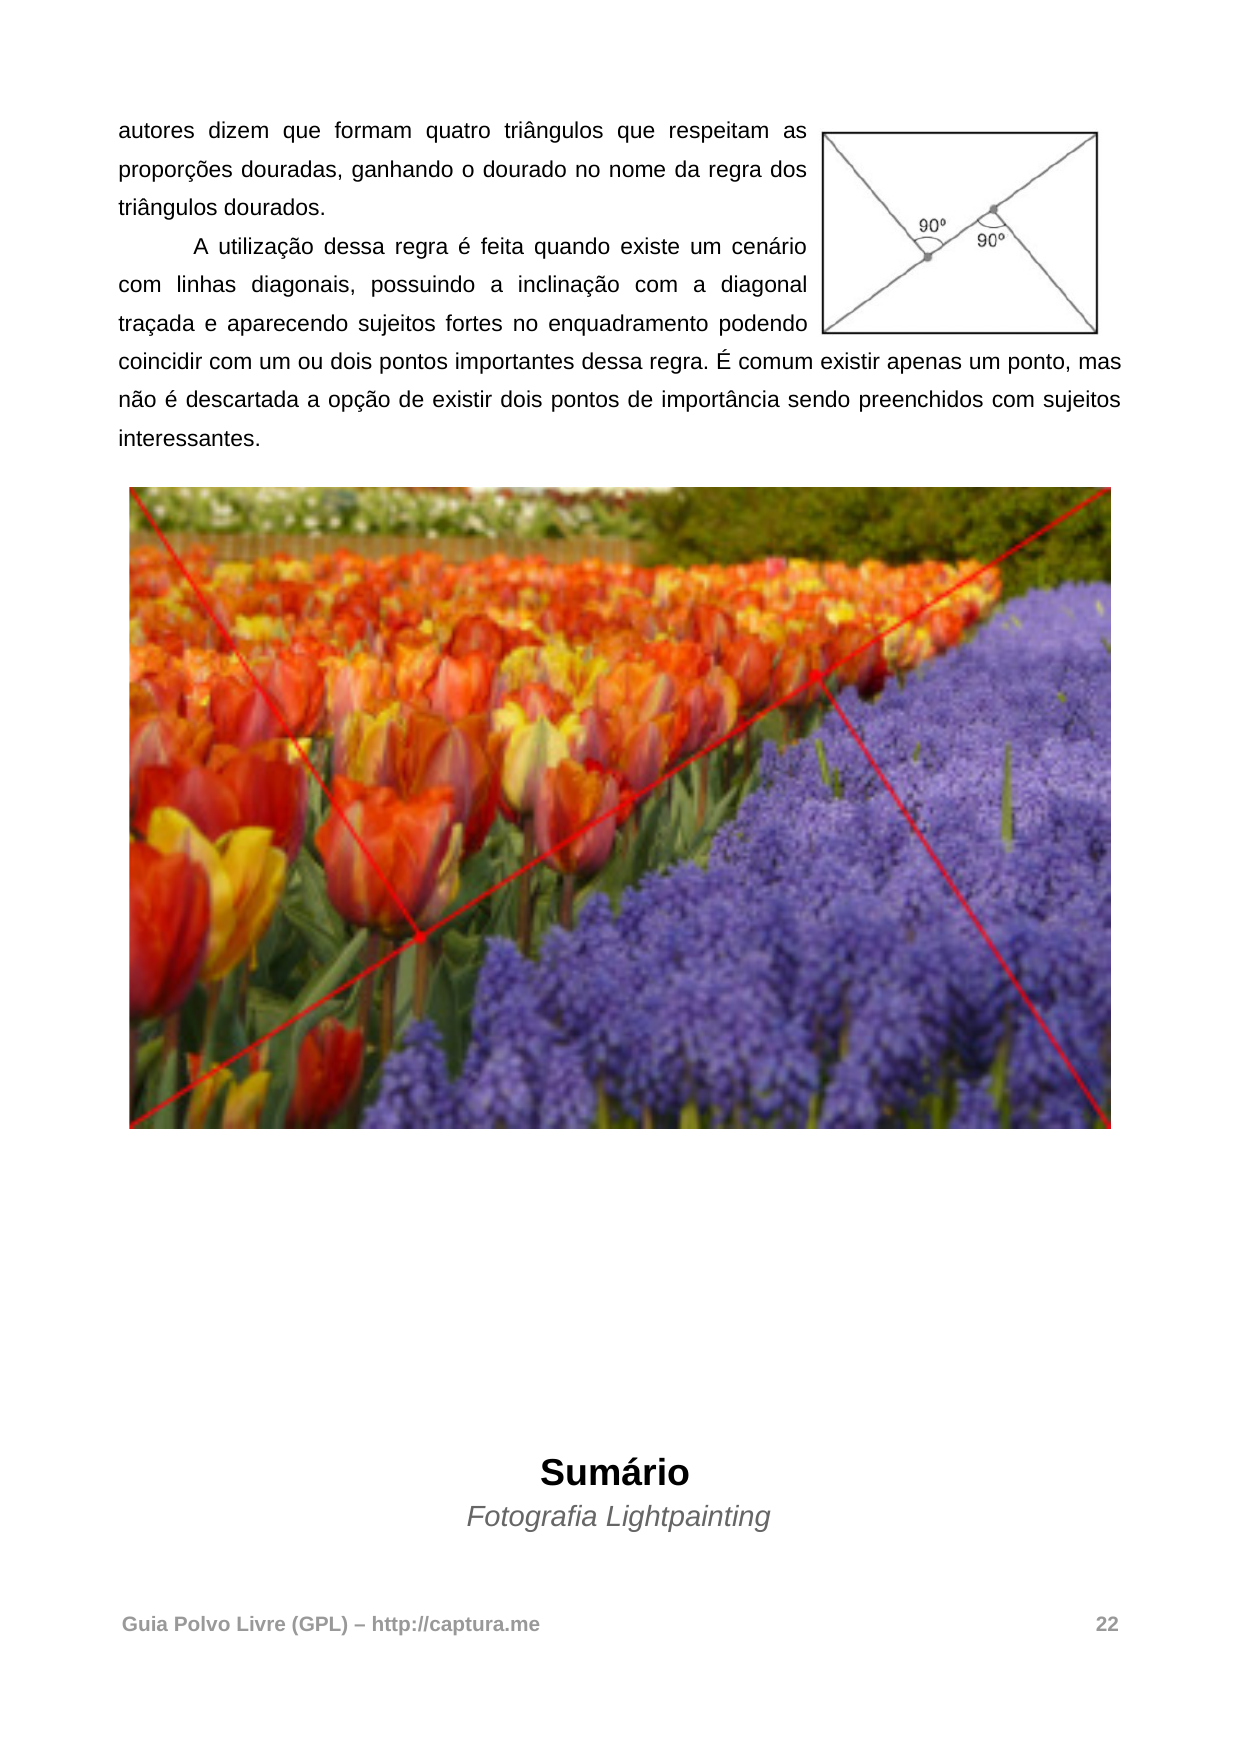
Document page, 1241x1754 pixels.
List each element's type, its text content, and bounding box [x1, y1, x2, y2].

text A utilização dessa regra é feita quando existe um cenário com linhas diagonais, possuindo a inclinação com a diagonal traçada e aparecendo sujeitos fortes no enquadramento podendo coincidir com um ou dois pontos importantes dessa regra. É comum existir apenas um ponto, mas não é descartada a opção de existir dois pontos de importância sendo preenchidos com sujeitos interessantes. [118, 233, 1122, 451]
picture [129, 487, 1111, 1129]
text autores dizem que formam quatro triângulos que respeitam as proporções douradas, ganhando o dourado no nome da regra dos triângulos dourados. [118, 118, 808, 221]
text Sumário [118, 1452, 1122, 1493]
text Fotografia Lightpainting [118, 1500, 1122, 1532]
picture [818, 128, 1102, 337]
